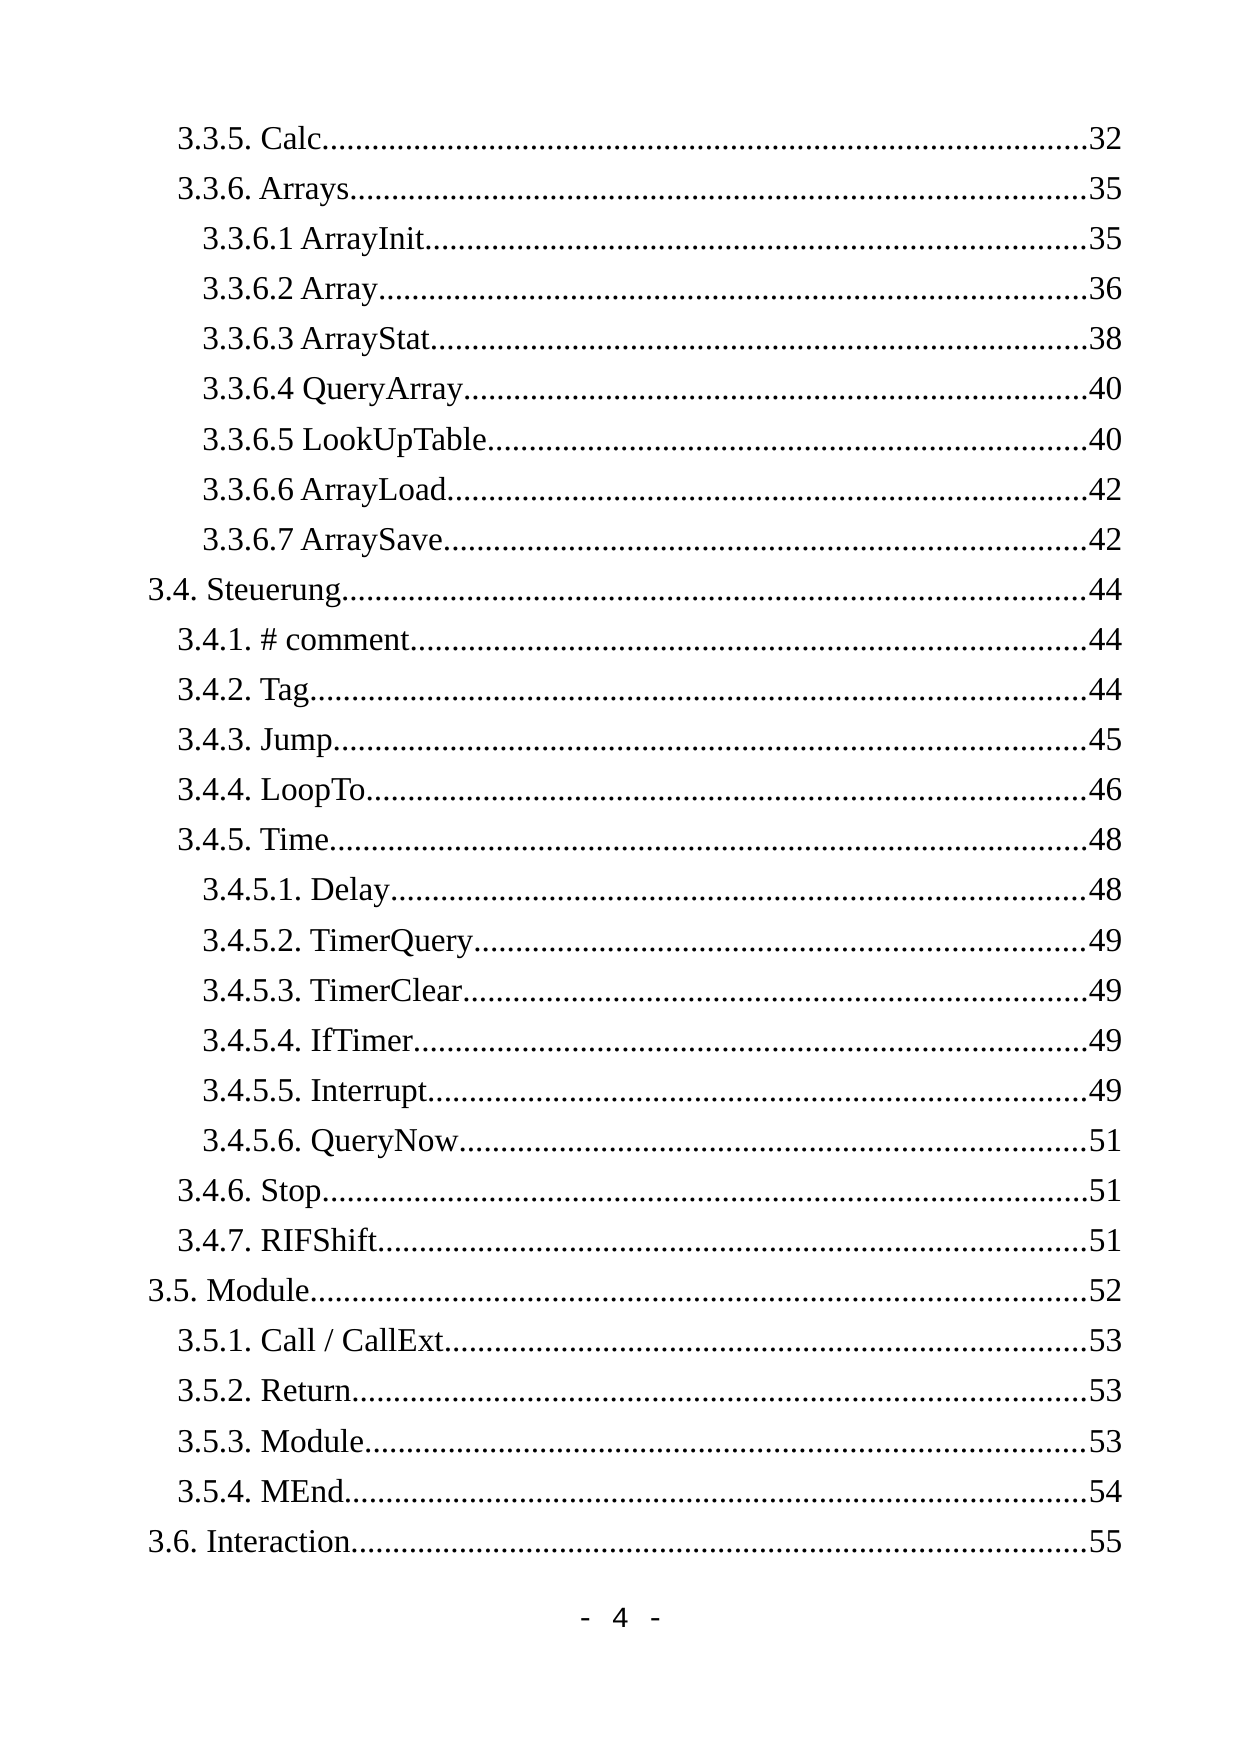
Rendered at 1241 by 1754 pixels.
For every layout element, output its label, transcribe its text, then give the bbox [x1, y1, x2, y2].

text 3.4.5.6. QueryNow 51 [177, 1120, 1122, 1158]
text 3.4.3. Jump 45 [177, 719, 1122, 758]
text 3.4.5.1. Delay 48 [177, 870, 1122, 908]
text 3.4.2. Tag 44 [177, 669, 1122, 708]
text 3.4.5. Time 48 [177, 819, 1122, 858]
text 3.5.2. Return 53 [177, 1371, 1122, 1409]
text 3.4.5.2. TimerQuery 49 [177, 920, 1122, 958]
text 3.4.6. Stop 51 [177, 1170, 1122, 1209]
text 3.3.6.1 ArrayInit 35 [177, 218, 1122, 257]
text 3.3.6.3 ArrayStat 38 [177, 318, 1122, 357]
text 3.3.6.7 ArraySave 42 [177, 519, 1122, 557]
text 3.4.5.5. Interrupt 49 [177, 1070, 1122, 1108]
text 3.5.3. Module 53 [177, 1421, 1122, 1459]
text 3.3.6.2 Array 36 [177, 268, 1122, 307]
text 3.3.5. Calc 32 [177, 118, 1122, 156]
text 3.5. Module 52 [148, 1271, 1122, 1309]
text 3.3.6.6 ArrayLoad 42 [177, 469, 1122, 507]
text 3.3.6. Arrays 35 [177, 168, 1122, 207]
text 3.4.5.3. TimerClear 49 [177, 970, 1122, 1008]
text 3.4.1. # comment 44 [177, 619, 1122, 657]
text 3.5.1. Call / CallExt 53 [177, 1321, 1122, 1359]
text 3.5.4. MEnd 54 [177, 1471, 1122, 1509]
text 3.4. Steuerung 44 [148, 569, 1122, 607]
text 3.6. Interaction 55 [148, 1521, 1122, 1559]
text 3.4.7. RIFShift 51 [177, 1220, 1122, 1259]
text 3.3.6.4 QueryArray 40 [177, 369, 1122, 407]
text 3.3.6.5 LookUpTable 40 [177, 419, 1122, 457]
text 3.4.5.4. IfTimer 49 [177, 1020, 1122, 1058]
text 3.4.4. LoopTo 46 [177, 769, 1122, 808]
